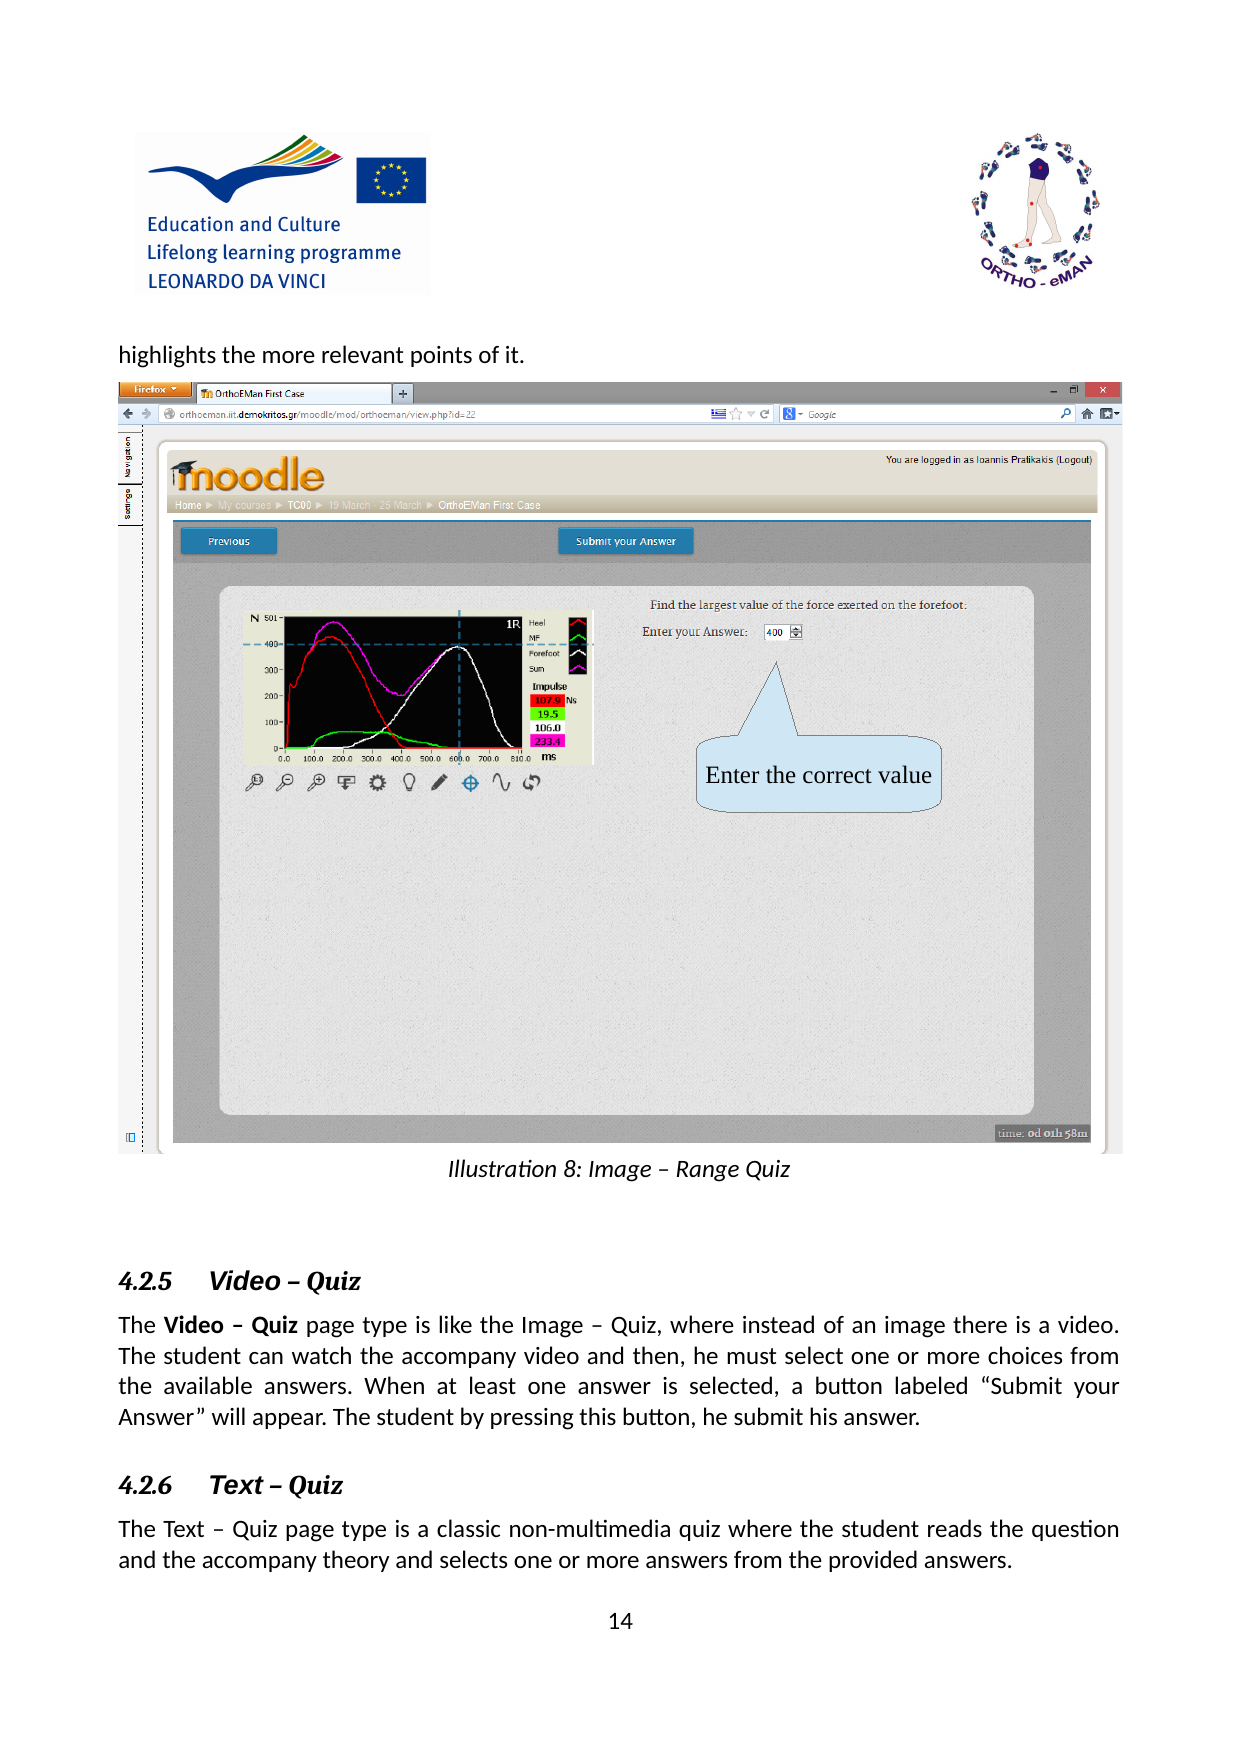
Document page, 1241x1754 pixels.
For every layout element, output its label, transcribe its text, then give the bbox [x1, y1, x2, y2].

picture [134, 132, 431, 295]
subtitle Text – Quiz [118, 1469, 1122, 1501]
text The Video – Quiz page type is like the Image – Quiz, where instead of an image there is a video. The student can watch the accompany video and then, he must select one or more choices from the available answers. When at least one answer is selected, a button labeled “Submit your Answer” will appear. The student by pressing this button, he submit his answer. [118, 1309, 1122, 1431]
picture [118, 382, 1123, 1154]
picture [966, 127, 1106, 295]
subtitle Video – Quiz [118, 1265, 1122, 1297]
text highlights the more relevant points of it. [118, 339, 1122, 370]
text Illustration 8: Image – Range Quiz [118, 1154, 1122, 1184]
text The Text – Quiz page type is a classic non-multimedia quiz where the student reads the question and the accompany theory and selects one or more answers from the provided answers. [118, 1514, 1122, 1575]
